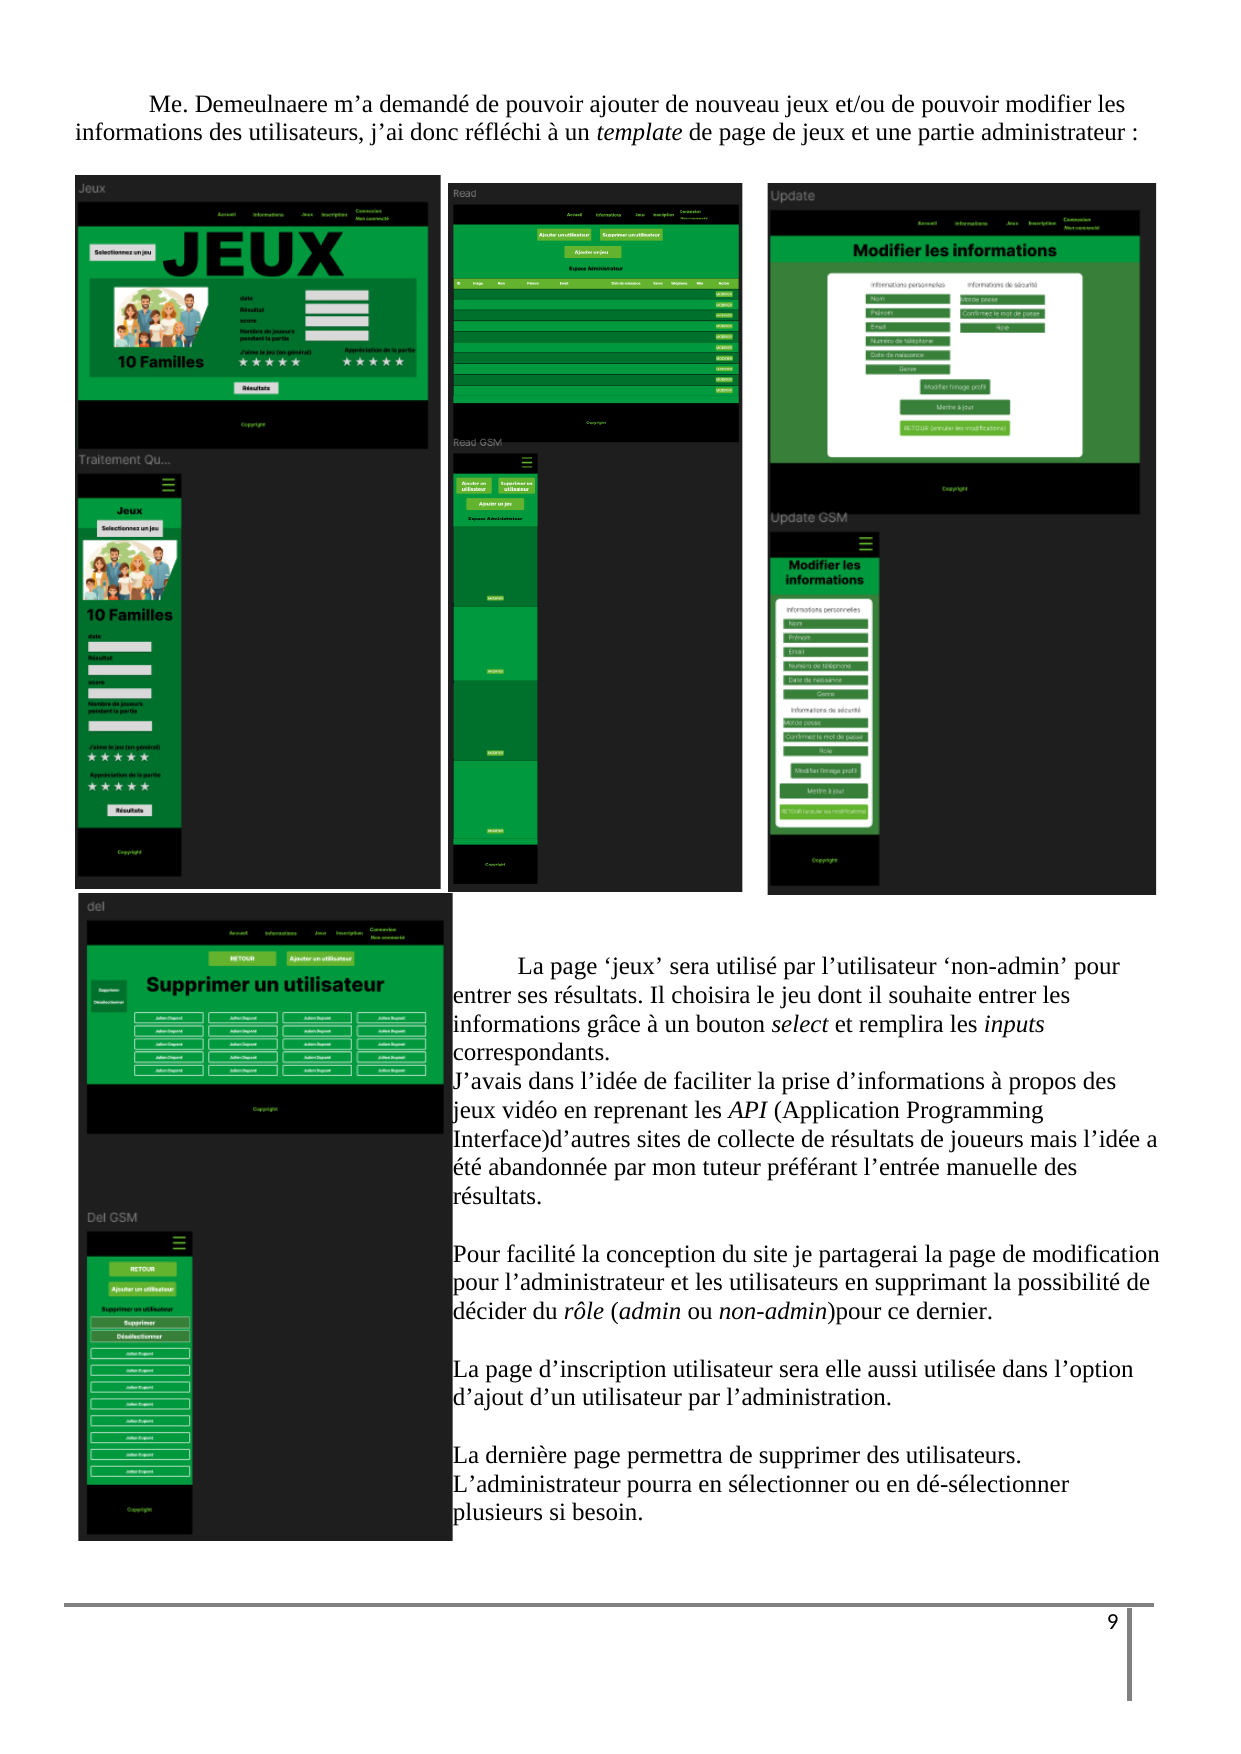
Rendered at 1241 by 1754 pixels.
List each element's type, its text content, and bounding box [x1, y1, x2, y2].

text J’avais dans l’idée de faciliter la prise d’informations à propos des jeux vidéo en reprenant les API (Application Programming Interface)d’autres sites de collecte de résultats de joueurs mais l’idée a été abandonnée par mon tuteur préférant l’entrée manuelle des résultats. [453, 1066, 1165, 1210]
picture [448, 183, 743, 892]
picture [75, 175, 441, 889]
picture [78, 893, 453, 1541]
text La page ‘jeux’ sera utilisé par l’utilisateur ‘non-admin’ pour entrer ses résultats. Il choisira le jeu dont il souhaite entrer les informations grâce à un bouton select et remplira les inputs correspondants. [453, 951, 1165, 1066]
text La page d’inscription utilisateur sera elle aussi utilisée dans l’option d’ajout d’un utilisateur par l’administration. [453, 1354, 1165, 1411]
text Pour facilité la conception du site je partagerai la page de modification pour l’administrateur et les utilisateurs en supprimant la possibilité de décider du rôle (admin ou non-admin)pour ce dernier. [453, 1239, 1165, 1325]
text Me. Demeulnaere m’a demandé de pouvoir ajouter de nouveau jeux et/ou de pouvoir modifier les informations des utilisateurs, j’ai donc réfléchi à un template de page de jeux et une partie administrateur : [75, 89, 1165, 146]
text La dernière page permettra de supprimer des utilisateurs. L’administrateur pourra en sélectionner ou en dé-sélectionner plusieurs si besoin. [453, 1440, 1165, 1526]
picture [767, 183, 1157, 895]
